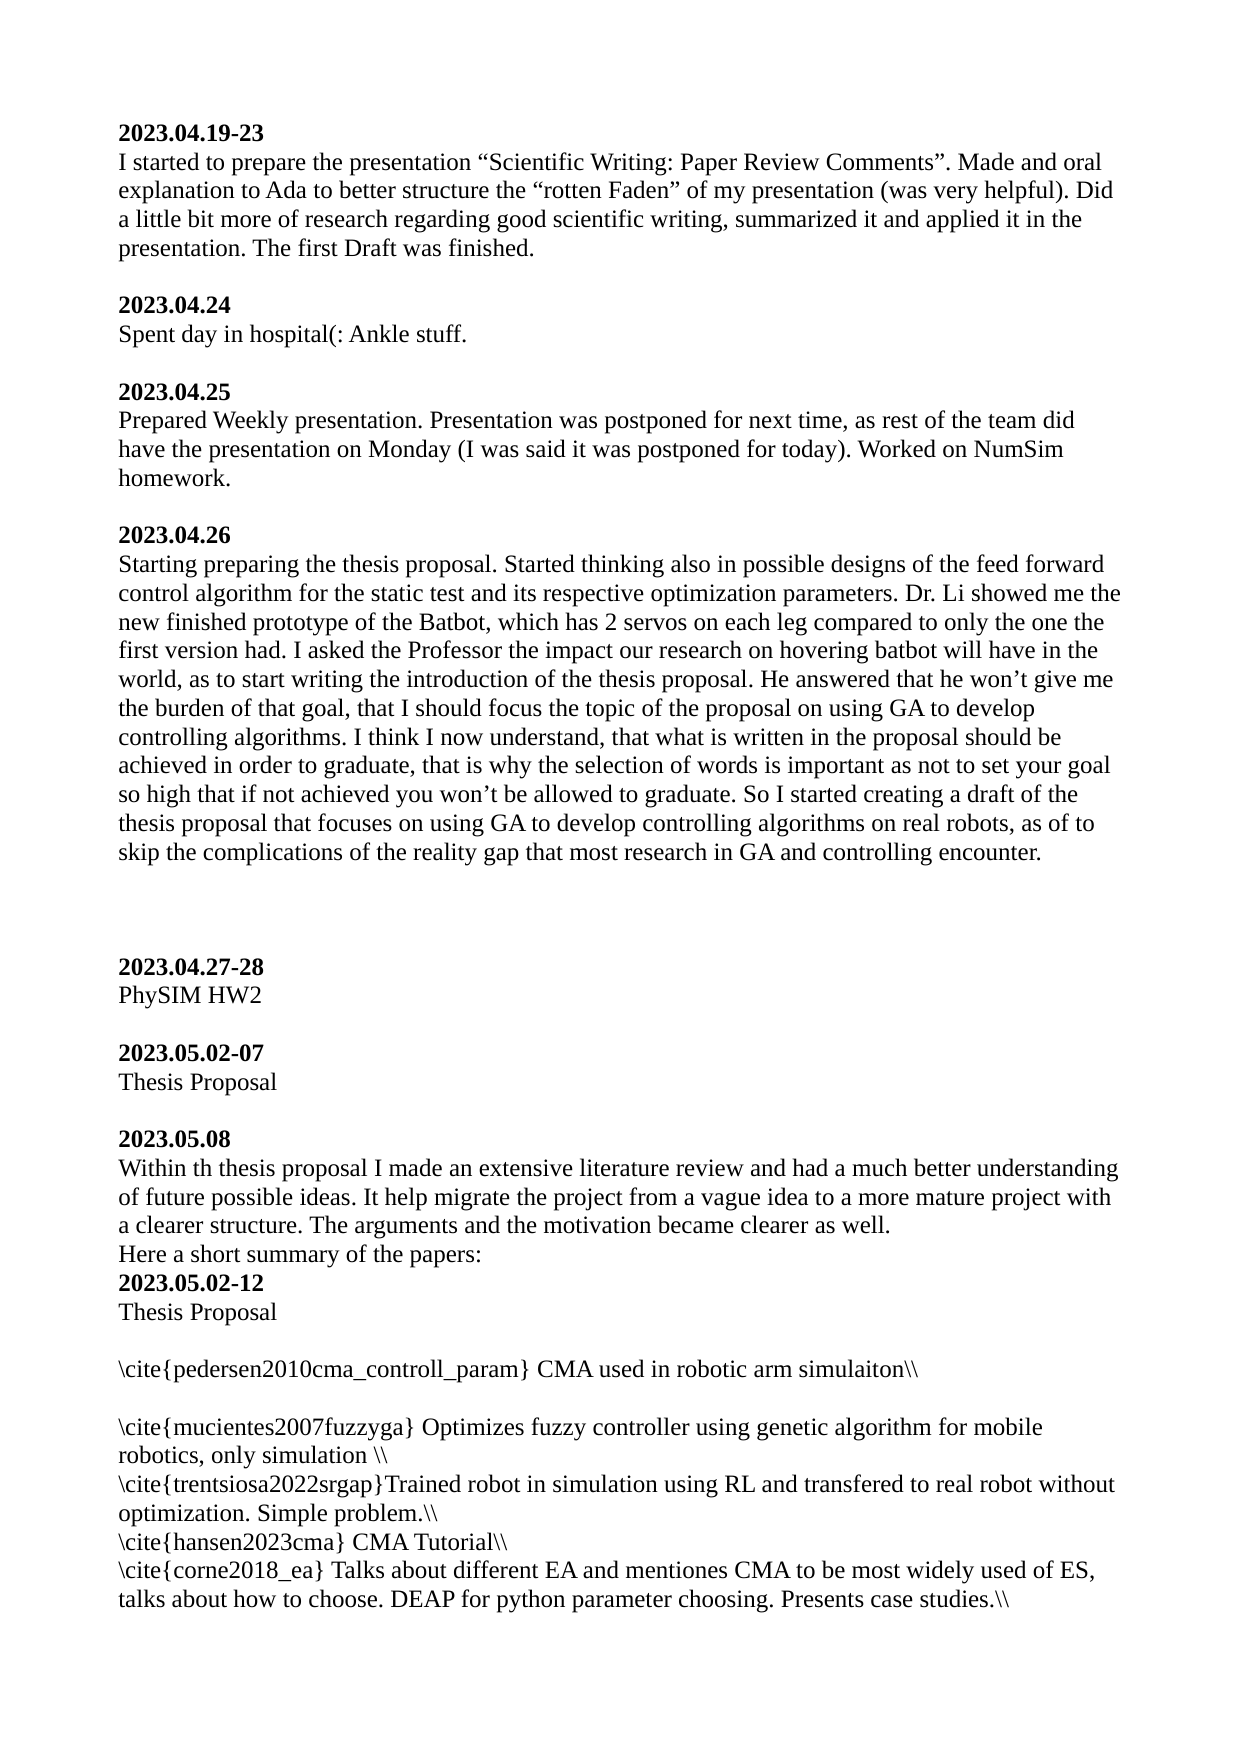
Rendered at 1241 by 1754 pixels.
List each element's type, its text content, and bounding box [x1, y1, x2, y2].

text 2023.04.24 [118, 291, 1122, 319]
text \cite{corne2018_ea} Talks about different EA and mentiones CMA to be most widely used of ES, talks about how to choose. DEAP for python parameter choosing. Presents case studies.\\ [118, 1556, 1122, 1613]
text 2023.04.27-28 [118, 952, 1122, 981]
text 2023.05.02-07 [118, 1038, 1122, 1067]
text Here a short summary of the papers: [118, 1239, 1122, 1268]
text PhySIM HW2 [118, 981, 1122, 1009]
text \cite{pedersen2010cma_controll_param} CMA used in robotic arm simulaiton\\ [118, 1354, 1122, 1383]
text Thesis Proposal [118, 1067, 1122, 1096]
text \cite{trentsiosa2022srgap}Trained robot in simulation using RL and transfered to real robot without optimization. Simple problem.\\ [118, 1469, 1122, 1527]
text I started to prepare the presentation “Scientific Writing: Paper Review Comments”. Made and oral explanation to Ada to better structure the “rotten Faden” of my presentation (was very helpful). Did a little bit more of research regarding good scientific writing, summarized it and applied it in the presentation. The first Draft was finished. [118, 147, 1122, 262]
text 2023.04.19-23 [118, 118, 1122, 147]
text Thesis Proposal [118, 1297, 1122, 1326]
text Prepared Weekly presentation. Presentation was postponed for next time, as rest of the team did have the presentation on Monday (I was said it was postponed for today). Worked on NumSim homework. [118, 406, 1122, 492]
text 2023.05.02-12 [118, 1268, 1122, 1297]
text 2023.04.25 [118, 377, 1122, 406]
text Within th thesis proposal I made an extensive literature review and had a much better understanding of future possible ideas. It help migrate the project from a vague idea to a more mature project with a clearer structure. The arguments and the motivation became clearer as well. [118, 1153, 1122, 1239]
text Spent day in hospital(: Ankle stuff. [118, 319, 1122, 348]
text 2023.04.26 [118, 521, 1122, 549]
text 2023.05.08 [118, 1124, 1122, 1153]
text \cite{hansen2023cma} CMA Tutorial\\ [118, 1527, 1122, 1556]
text \cite{mucientes2007fuzzyga} Optimizes fuzzy controller using genetic algorithm for mobile robotics, only simulation \\ [118, 1412, 1122, 1469]
text Starting preparing the thesis proposal. Started thinking also in possible designs of the feed forward control algorithm for the static test and its respective optimization parameters. Dr. Li showed me the new finished prototype of the Batbot, which has 2 servos on each leg compared to only the one the first version had. I asked the Professor the impact our research on hovering batbot will have in the world, as to start writing the introduction of the thesis proposal. He answered that he won’t give me the burden of that goal, that I should focus the topic of the proposal on using GA to develop controlling algorithms. I think I now understand, that what is written in the proposal should be achieved in order to graduate, that is why the selection of words is important as not to set your goal so high that if not achieved you won’t be allowed to graduate. So I started creating a draft of the thesis proposal that focuses on using GA to develop controlling algorithms on real robots, as of to skip the complications of the reality gap that most research in GA and controlling encounter. [118, 549, 1122, 866]
